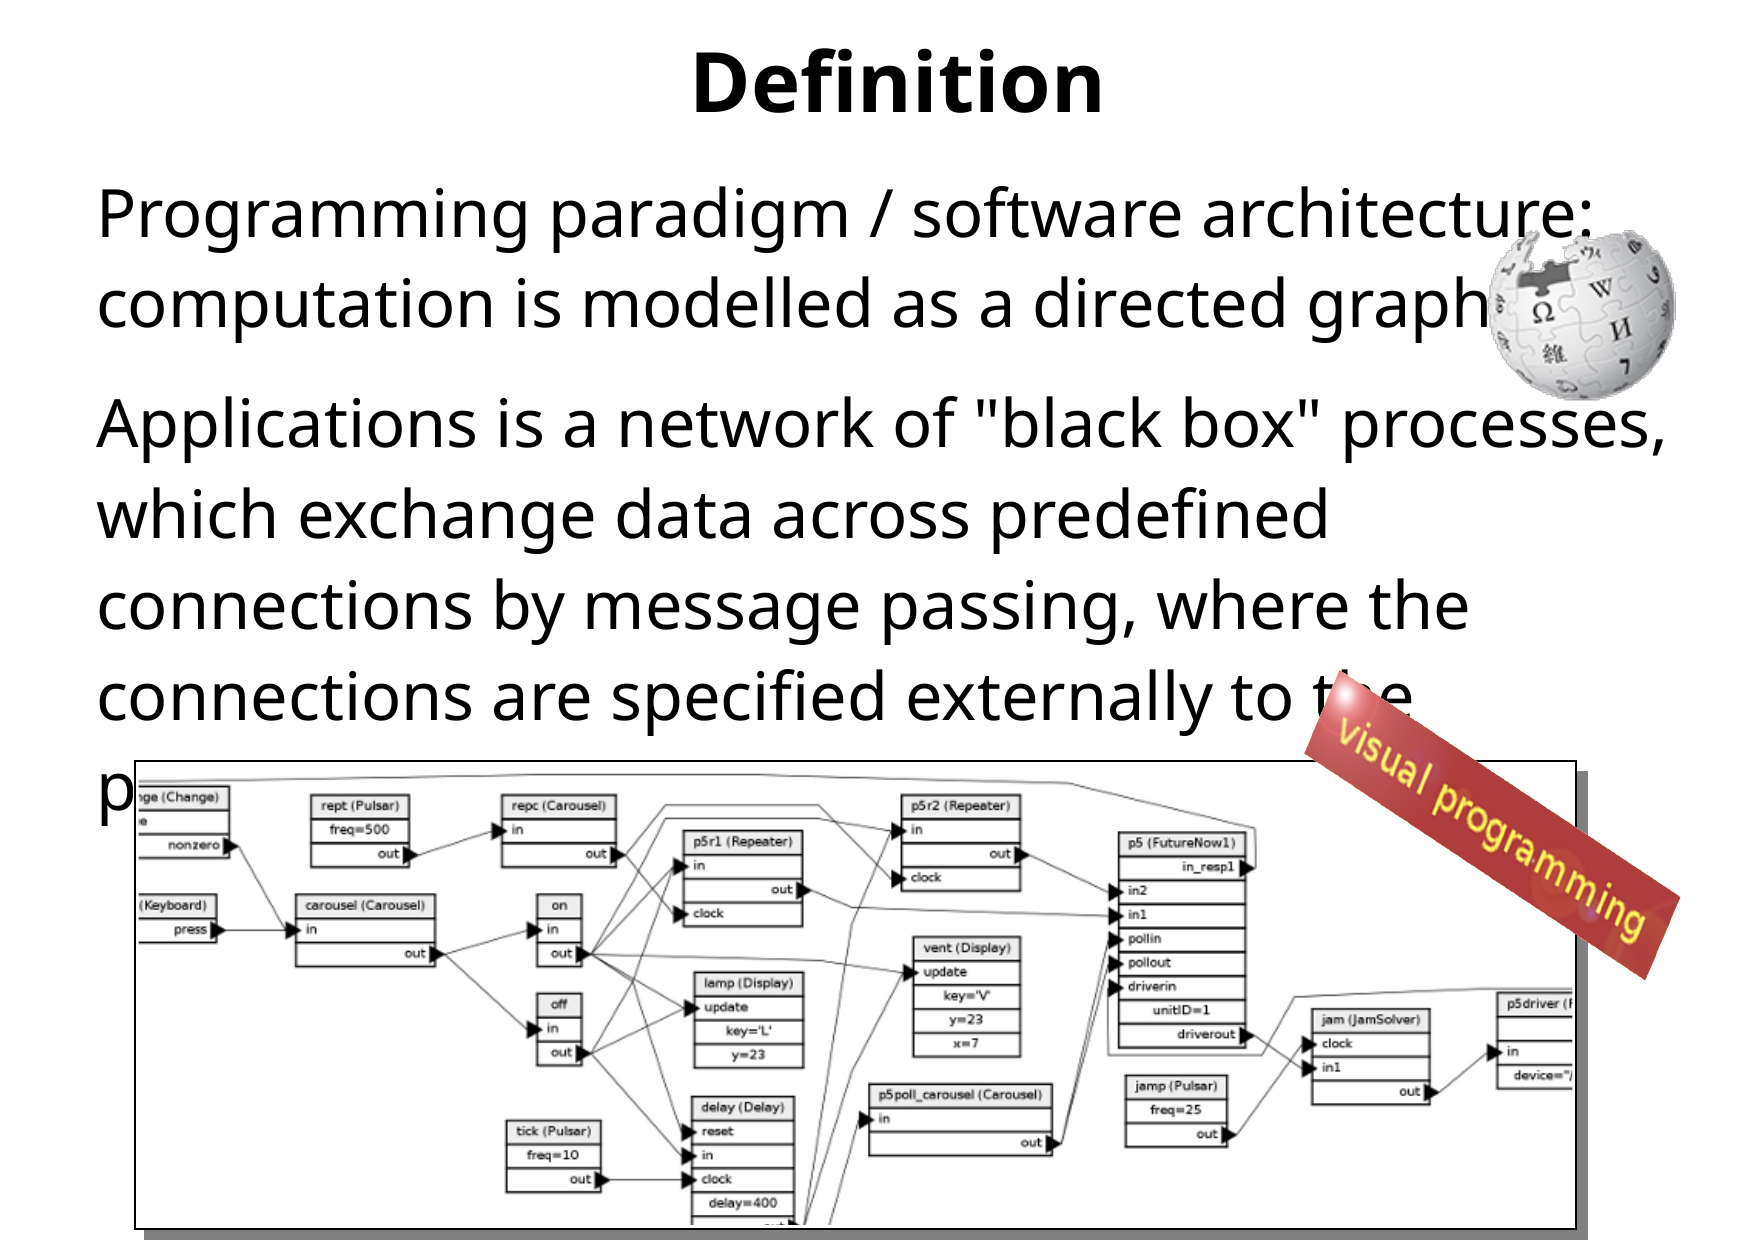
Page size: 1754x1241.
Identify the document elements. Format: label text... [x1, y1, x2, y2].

text Applications is a network of "black box" processes, which exchange data across predefined connections by message passing, where the connections are specified externally to the processes. [96, 376, 1699, 830]
picture [1454, 220, 1705, 404]
text Definition [96, 23, 1699, 137]
text Programming paradigm / software architecture: computation is modelled as a directed graph. [96, 166, 1699, 347]
picture [138, 641, 1684, 1225]
